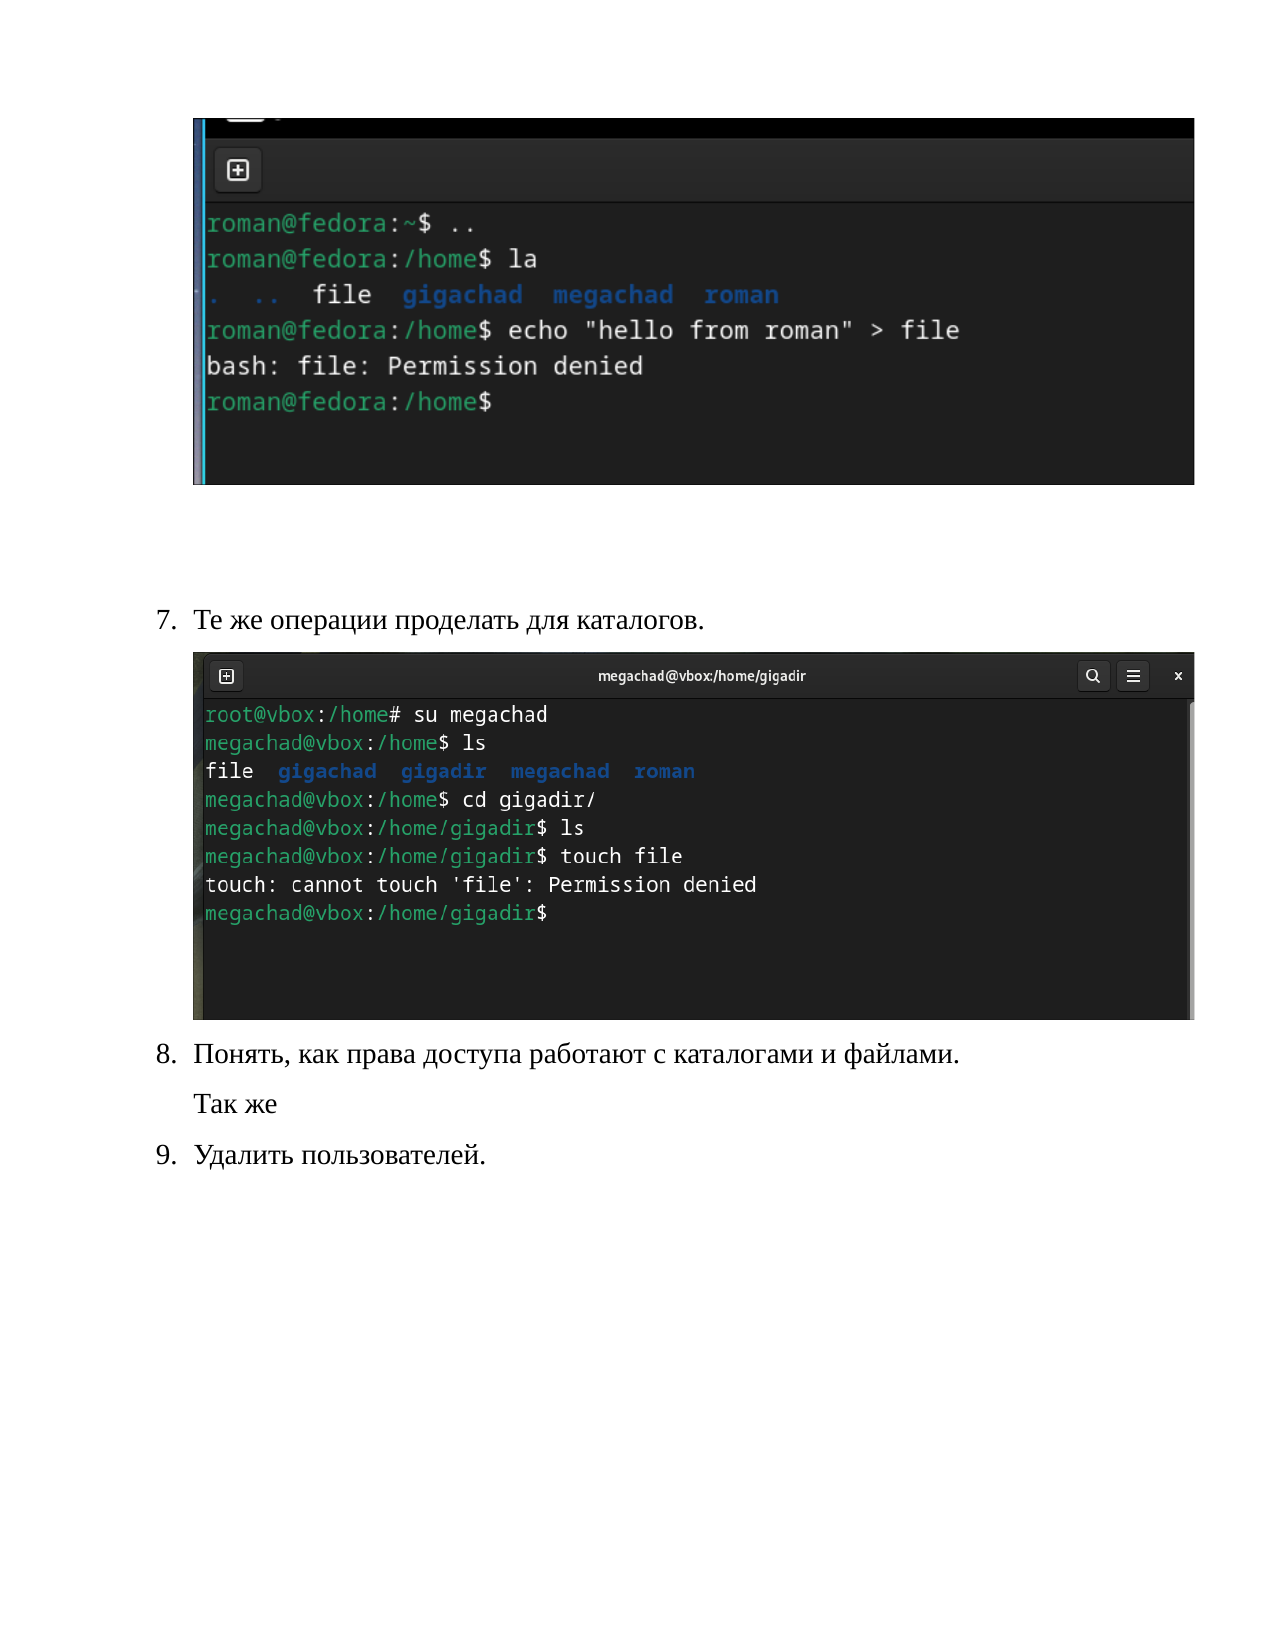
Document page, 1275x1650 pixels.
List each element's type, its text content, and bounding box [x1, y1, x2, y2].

list Удалить пользователей. [156, 1137, 1157, 1170]
picture [193, 652, 1195, 1020]
picture [193, 118, 1195, 485]
list Так же [156, 1087, 1157, 1120]
list Те же операции проделать для каталогов. [156, 602, 1157, 636]
list Понять, как права доступа работают с каталогами и файлами. [156, 1036, 1157, 1070]
